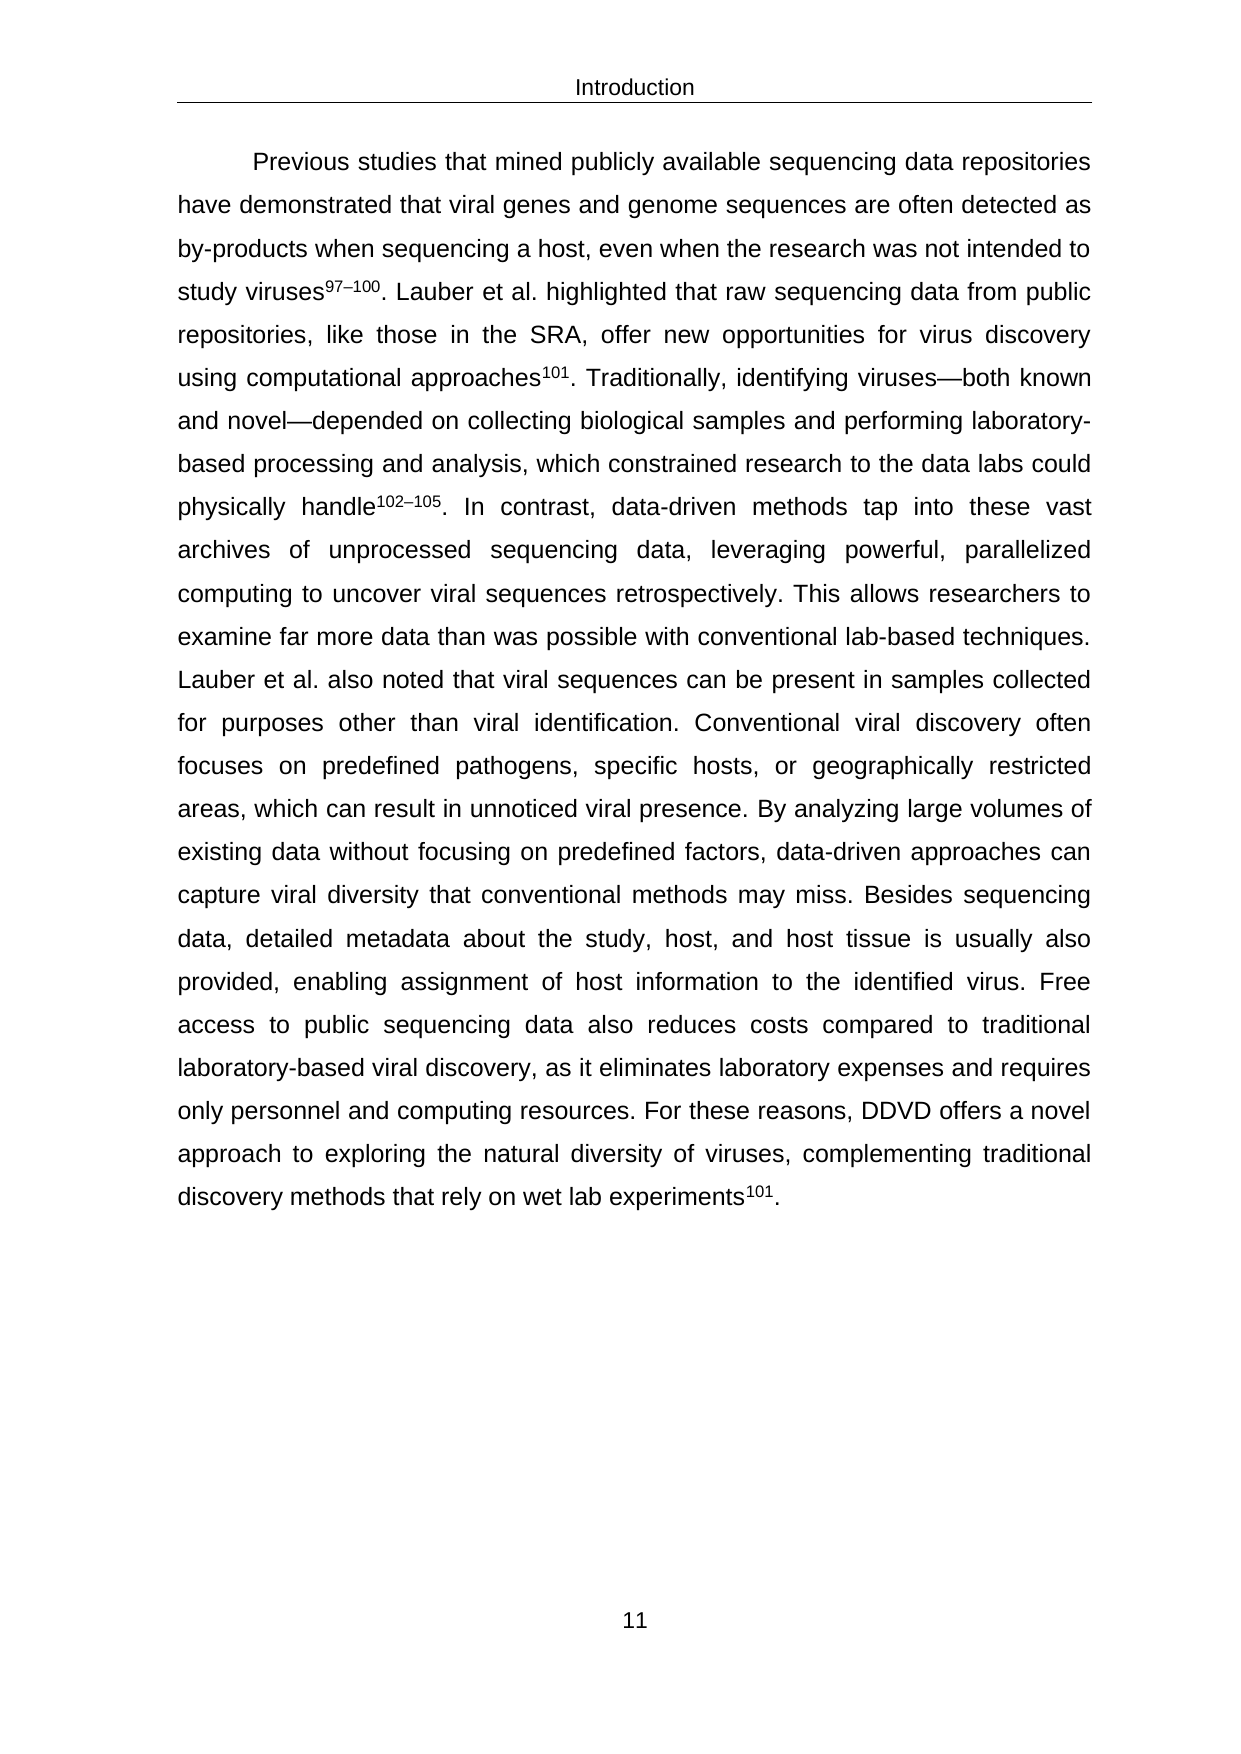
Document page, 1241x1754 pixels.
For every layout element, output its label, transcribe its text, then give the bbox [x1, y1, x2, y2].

text Previous studies that mined publicly available sequencing data repositories have demonstrated that viral genes and genome sequences are often detected as by-products when sequencing a host, even when the research was not intended to study viruses97–100. Lauber et al. highlighted that raw sequencing data from public repositories, like those in the SRA, offer new opportunities for virus discovery using computational approaches101. Traditionally, identifying viruses—both known and novel—depended on collecting biological samples and performing laboratory-based processing and analysis, which constrained research to the data labs could physically handle102–105. In contrast, data-driven methods tap into these vast archives of unprocessed sequencing data, leveraging powerful, parallelized computing to uncover viral sequences retrospectively. This allows researchers to examine far more data than was possible with conventional lab-based techniques. Lauber et al. also noted that viral sequences can be present in samples collected for purposes other than viral identification. Conventional viral discovery often focuses on predefined pathogens, specific hosts, or geographically restricted areas, which can result in unnoticed viral presence. By analyzing large volumes of existing data without focusing on predefined factors, data-driven approaches can capture viral diversity that conventional methods may miss. Besides sequencing data, detailed metadata about the study, host, and host tissue is usually also provided, enabling assignment of host information to the identified virus. Free access to public sequencing data also reduces costs compared to traditional laboratory-based viral discovery, as it eliminates laboratory expenses and requires only personnel and computing resources. For these reasons, DDVD offers a novel approach to exploring the natural diversity of viruses, complementing traditional discovery methods that rely on wet lab experiments101. [177, 147, 1092, 1211]
